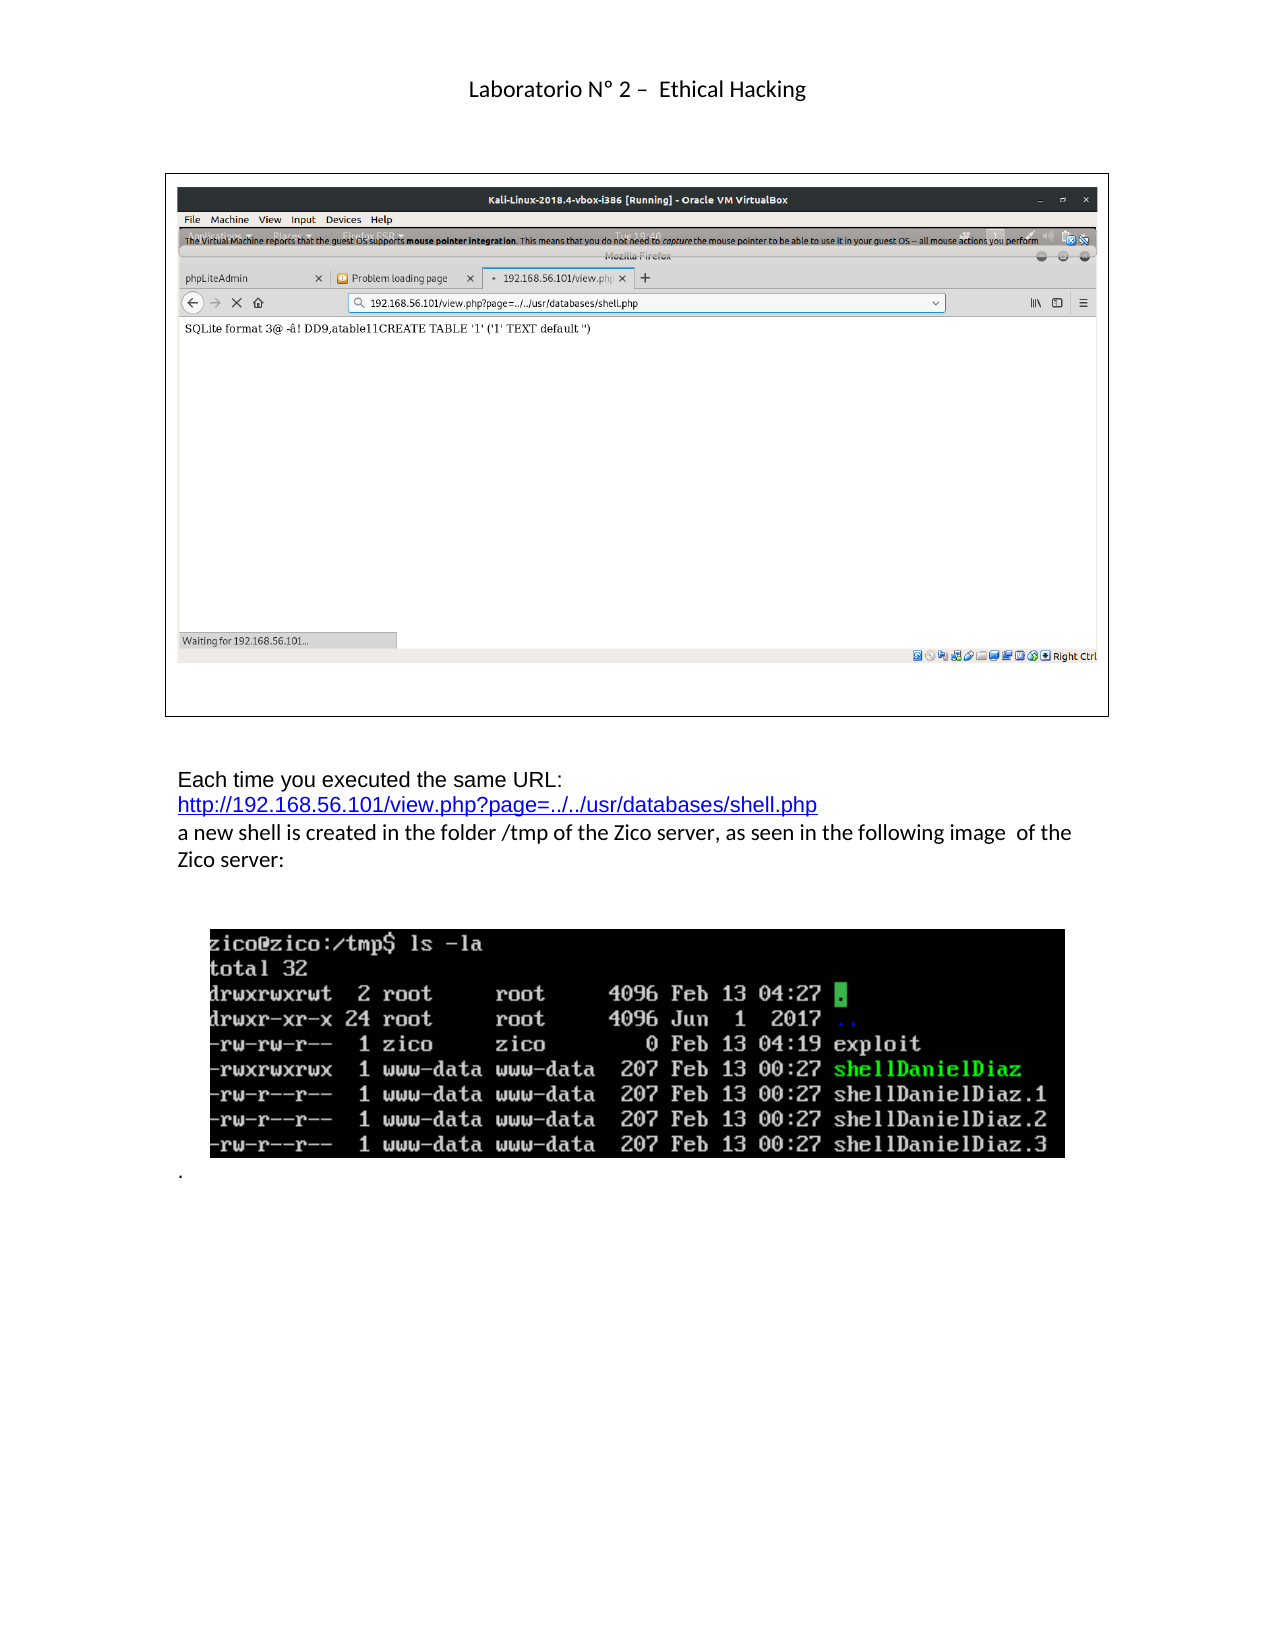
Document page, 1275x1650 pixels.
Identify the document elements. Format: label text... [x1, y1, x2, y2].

text Each time you executed the same URL: http://192.168.56.101/view.php?page=../../usr/databases/shell.php [177, 767, 1098, 818]
text . [177, 1158, 1098, 1183]
text a new shell is created in the folder /tmp of the Zico server, as seen in the following image of the Zico server: [177, 818, 1098, 874]
picture [177, 187, 1098, 663]
picture [210, 929, 1065, 1158]
table_header [166, 174, 1108, 716]
